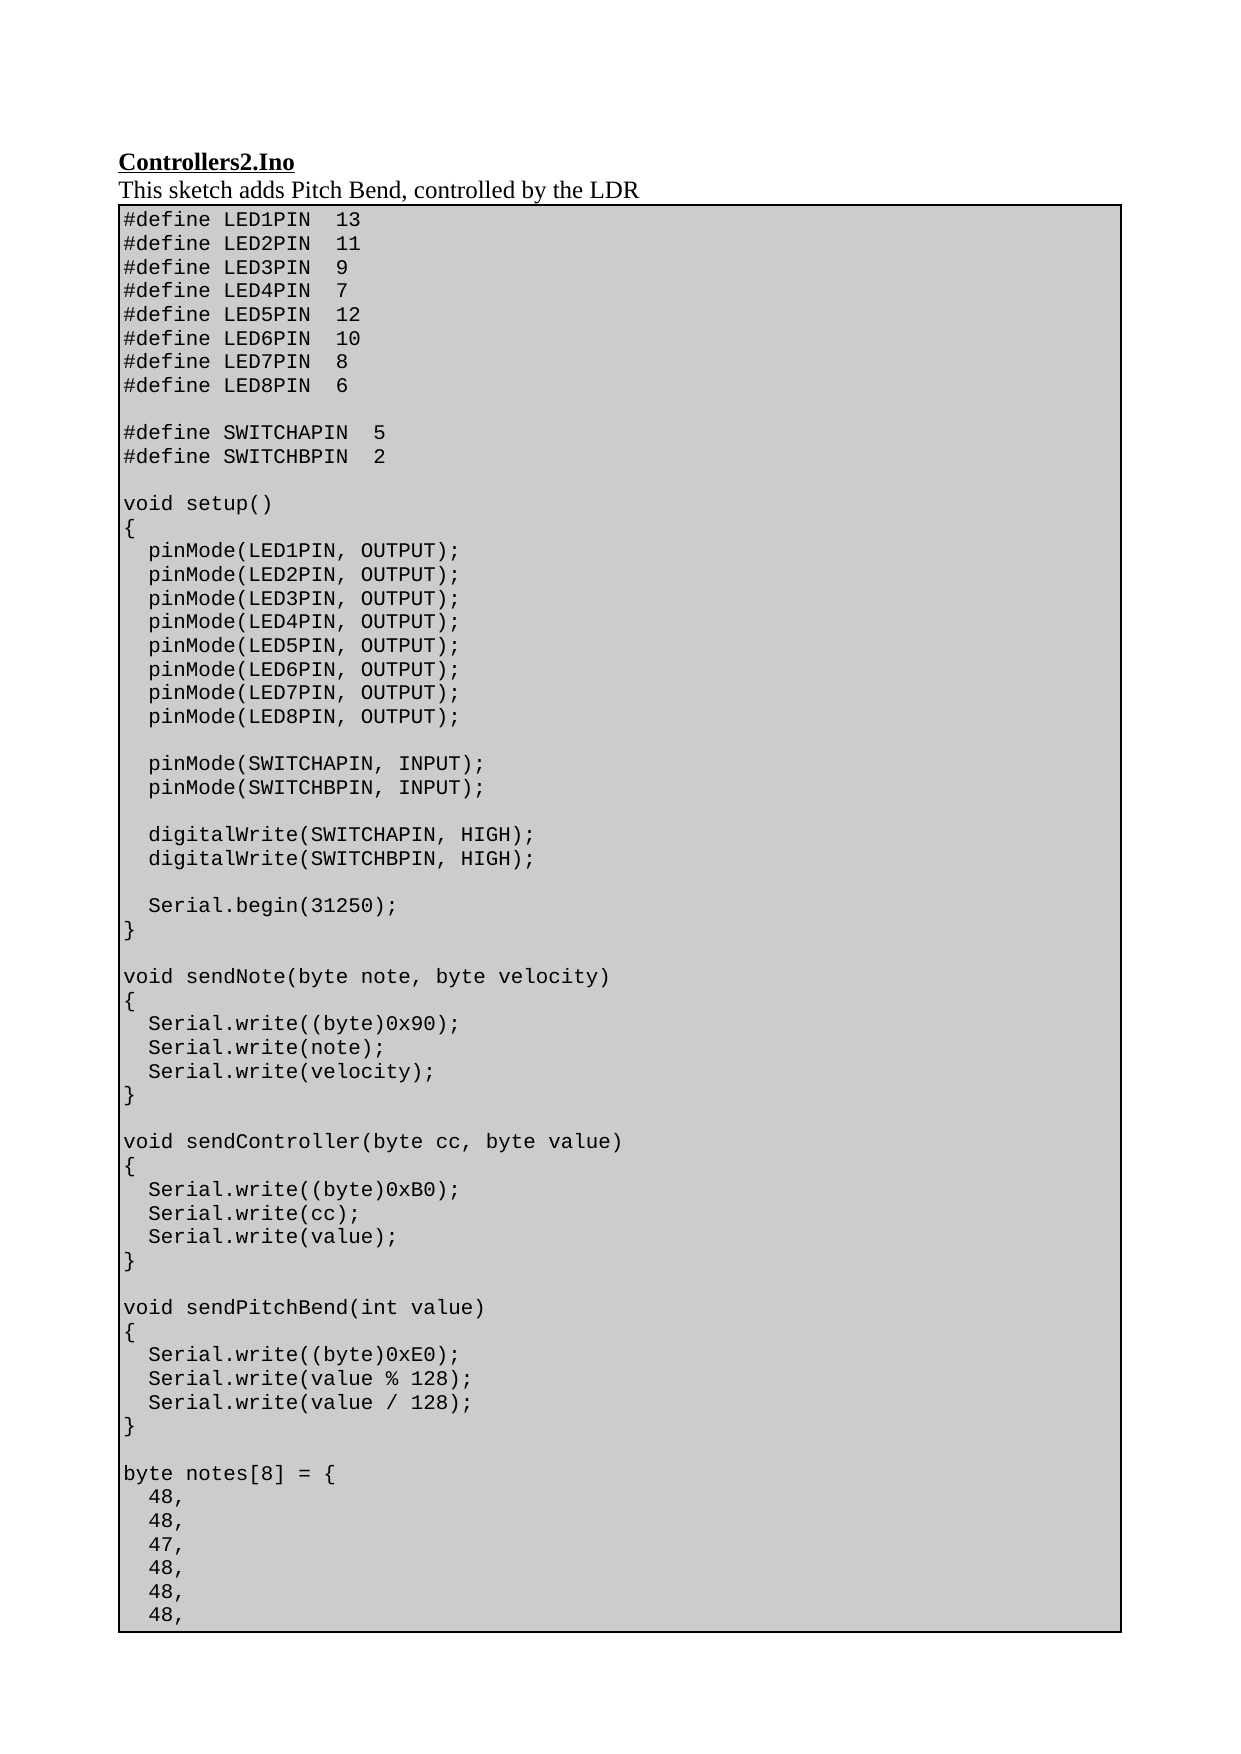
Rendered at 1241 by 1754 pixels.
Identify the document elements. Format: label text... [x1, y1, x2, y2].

text Serial.write((byte)0x90); [120, 1008, 1120, 1032]
text #define LED5PIN 12 [120, 299, 1120, 323]
text { [120, 1316, 1120, 1339]
text #define SWITCHBPIN 2 [120, 441, 1120, 464]
text 47, [120, 1528, 1120, 1552]
text Controllers2.Ino [118, 147, 1122, 176]
text #define LED8PIN 6 [120, 370, 1120, 393]
text void sendPitchBend(int value) [120, 1292, 1120, 1316]
text } [120, 1245, 1120, 1268]
text { [120, 985, 1120, 1008]
text Serial.write((byte)0xB0); [120, 1174, 1120, 1197]
text { [120, 512, 1120, 535]
text } [120, 914, 1120, 937]
text #define LED2PIN 11 [120, 228, 1120, 252]
text pinMode(SWITCHBPIN, INPUT); [120, 772, 1120, 796]
text 48, [120, 1552, 1120, 1576]
text pinMode(LED6PIN, OUTPUT); [120, 654, 1120, 677]
text Serial.write(velocity); [120, 1056, 1120, 1079]
text digitalWrite(SWITCHBPIN, HIGH); [120, 843, 1120, 866]
text #define LED7PIN 8 [120, 346, 1120, 370]
text Serial.write(note); [120, 1032, 1120, 1056]
text #define LED3PIN 9 [120, 252, 1120, 275]
text pinMode(LED3PIN, OUTPUT); [120, 583, 1120, 606]
text pinMode(SWITCHAPIN, INPUT); [120, 748, 1120, 772]
text pinMode(LED4PIN, OUTPUT); [120, 606, 1120, 630]
text Serial.write(value); [120, 1221, 1120, 1245]
text } [120, 1079, 1120, 1103]
text void sendController(byte cc, byte value) [120, 1127, 1120, 1150]
text #define LED4PIN 7 [120, 275, 1120, 299]
text #define LED1PIN 13 [120, 206, 1120, 228]
text 48, [120, 1576, 1120, 1599]
text byte notes[8] = { [120, 1458, 1120, 1481]
text pinMode(LED7PIN, OUTPUT); [120, 677, 1120, 701]
text Serial.write(value % 128); [120, 1363, 1120, 1387]
text This sketch adds Pitch Bend, controlled by the LDR [118, 176, 1122, 204]
text digitalWrite(SWITCHAPIN, HIGH); [120, 819, 1120, 843]
text Serial.write(cc); [120, 1197, 1120, 1221]
text 48, [120, 1481, 1120, 1505]
text #define SWITCHAPIN 5 [120, 417, 1120, 441]
text { [120, 1150, 1120, 1174]
text void setup() [120, 488, 1120, 512]
text 48, [120, 1505, 1120, 1528]
text pinMode(LED8PIN, OUTPUT); [120, 701, 1120, 724]
text pinMode(LED5PIN, OUTPUT); [120, 630, 1120, 654]
text void sendNote(byte note, byte velocity) [120, 961, 1120, 985]
text pinMode(LED2PIN, OUTPUT); [120, 559, 1120, 583]
text } [120, 1410, 1120, 1434]
text pinMode(LED1PIN, OUTPUT); [120, 535, 1120, 559]
text Serial.write(value / 128); [120, 1387, 1120, 1410]
text 48, [120, 1599, 1120, 1631]
text Serial.write((byte)0xE0); [120, 1339, 1120, 1363]
text Serial.begin(31250); [120, 890, 1120, 914]
text #define LED6PIN 10 [120, 323, 1120, 346]
